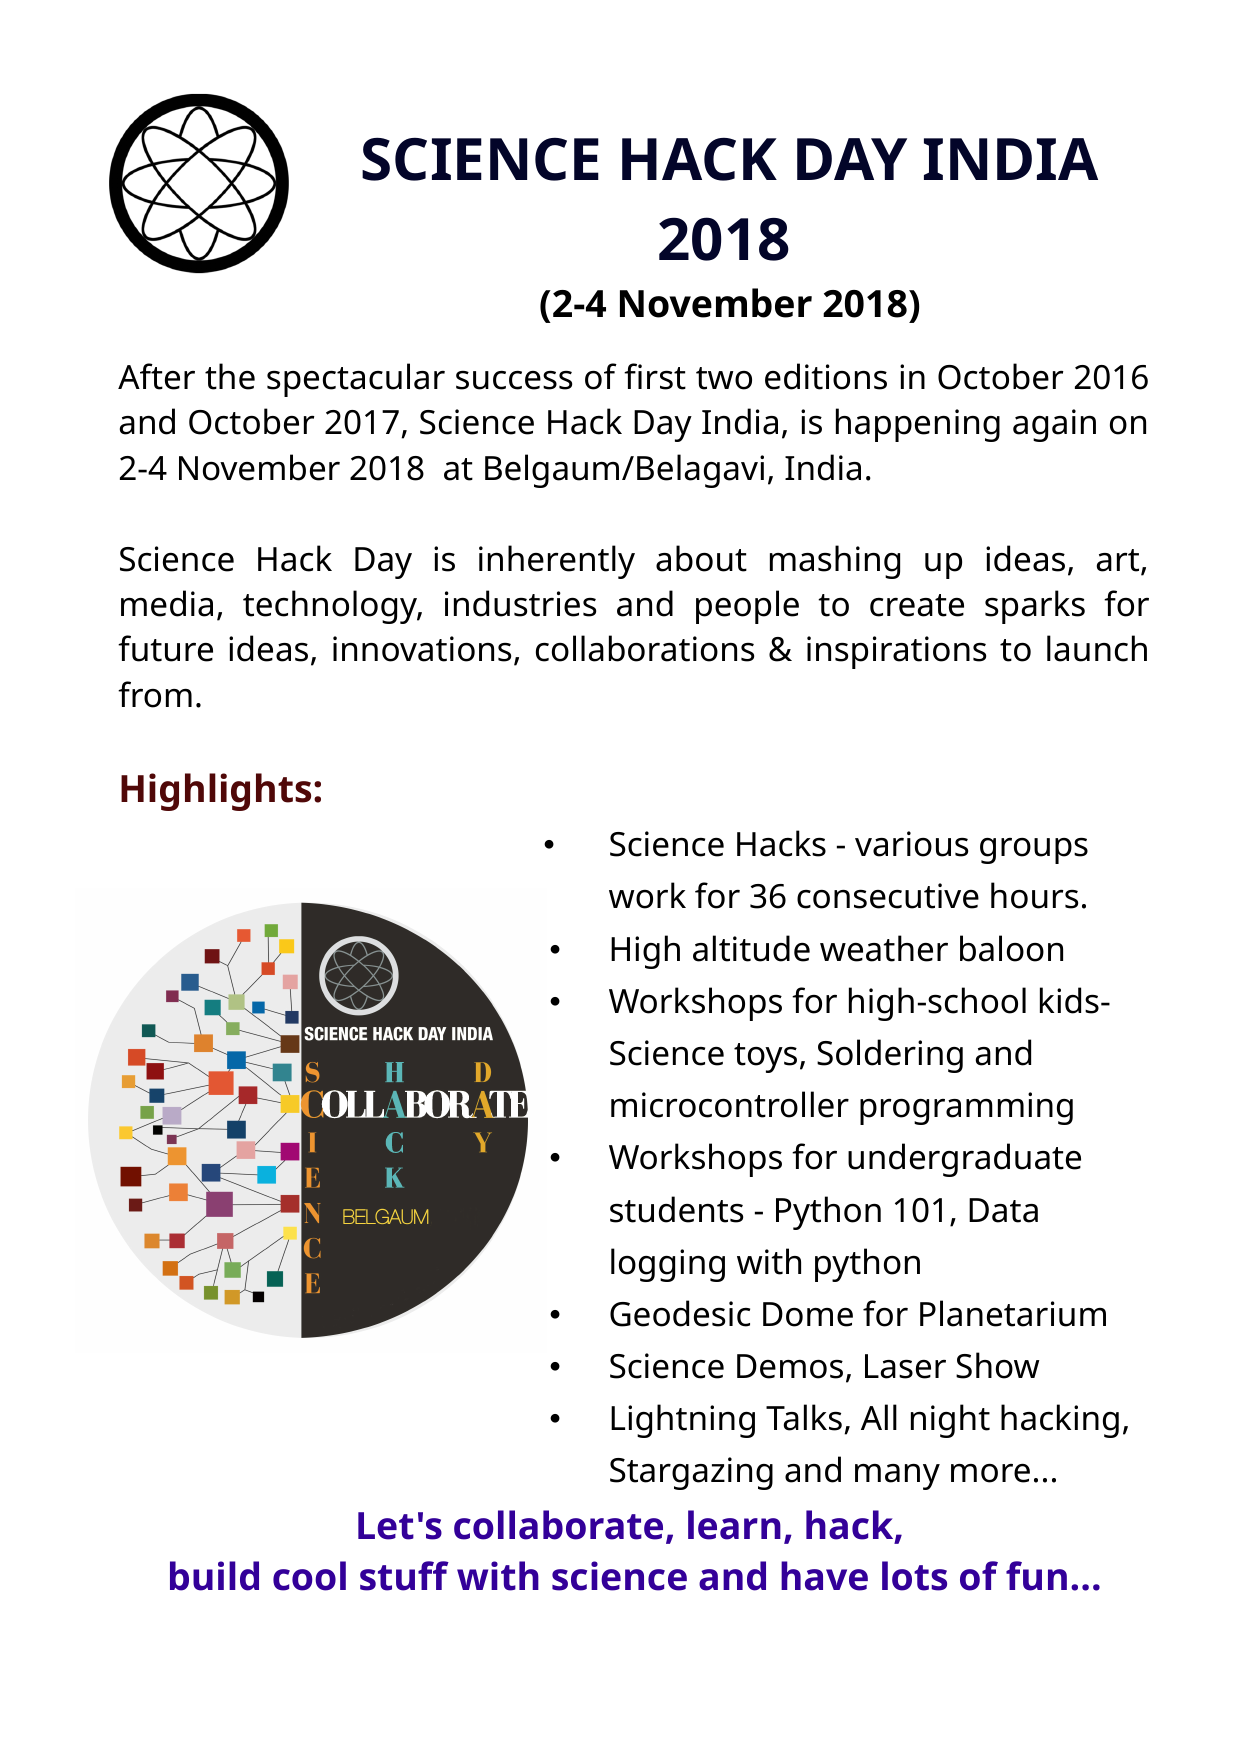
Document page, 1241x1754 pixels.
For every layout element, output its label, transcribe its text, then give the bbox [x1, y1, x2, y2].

picture [74, 888, 548, 1353]
list Workshops for undergraduate students - Python 101, Data logging with python [549, 1134, 1151, 1284]
text Let's collaborate, learn, hack, [118, 1499, 1151, 1551]
text build cool stuff with science and have lots of fun... [118, 1551, 1151, 1602]
text Science Hack Day is inherently about mashing up ideas, art, media, technology, industries and people to create sparks for future ideas, innovations, collaborations & inspirations to launch from. [118, 535, 1151, 717]
list Science Demos, Laser Show [549, 1343, 1151, 1388]
text (2-4 November 2018) [118, 277, 1151, 328]
list Workshops for high-school kids- Science toys, Soldering and microcontroller programming [549, 978, 1151, 1127]
list Science Hacks - various groups work for 36 consecutive hours. [543, 821, 1151, 919]
list High altitude weather baloon [549, 925, 1151, 971]
text SCIENCE HACK DAY INDIA 2018 [309, 118, 1151, 277]
picture [89, 80, 309, 287]
text Highlights: [118, 762, 1174, 813]
text After the spectacular success of first two editions in October 2016 and October 2017, Science Hack Day India, is happening again on 2-4 November 2018 at Belgaum/Belagavi, India. [118, 354, 1151, 490]
list Lightning Talks, All night hacking, Stargazing and many more... [549, 1395, 1151, 1493]
list Geodesic Dome for Planetarium [549, 1291, 1151, 1336]
